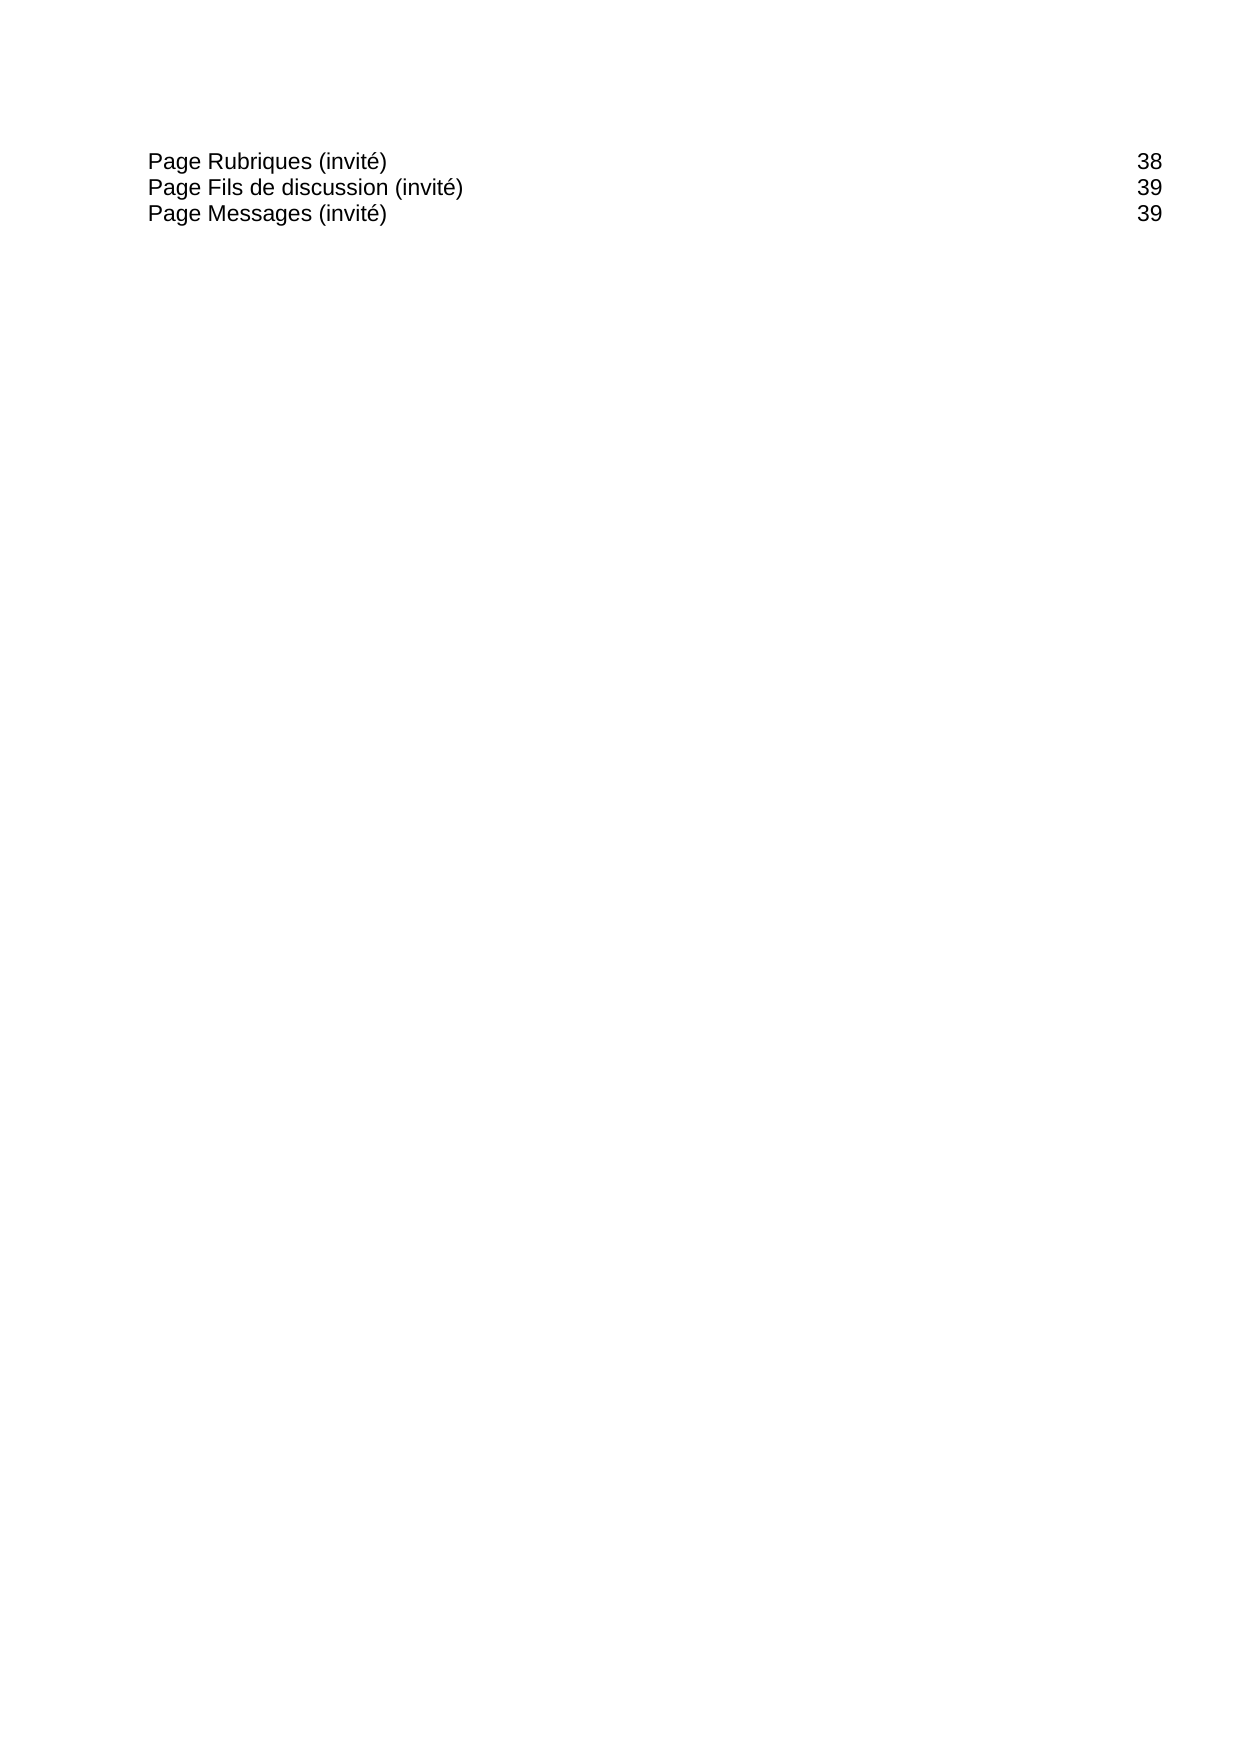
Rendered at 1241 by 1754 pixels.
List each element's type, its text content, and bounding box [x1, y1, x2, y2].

text Page Rubriques (invité) 38 [148, 148, 1162, 174]
text Page Fils de discussion (invité) 39 [148, 174, 1162, 200]
text Page Messages (invité) 39 [148, 200, 1162, 227]
